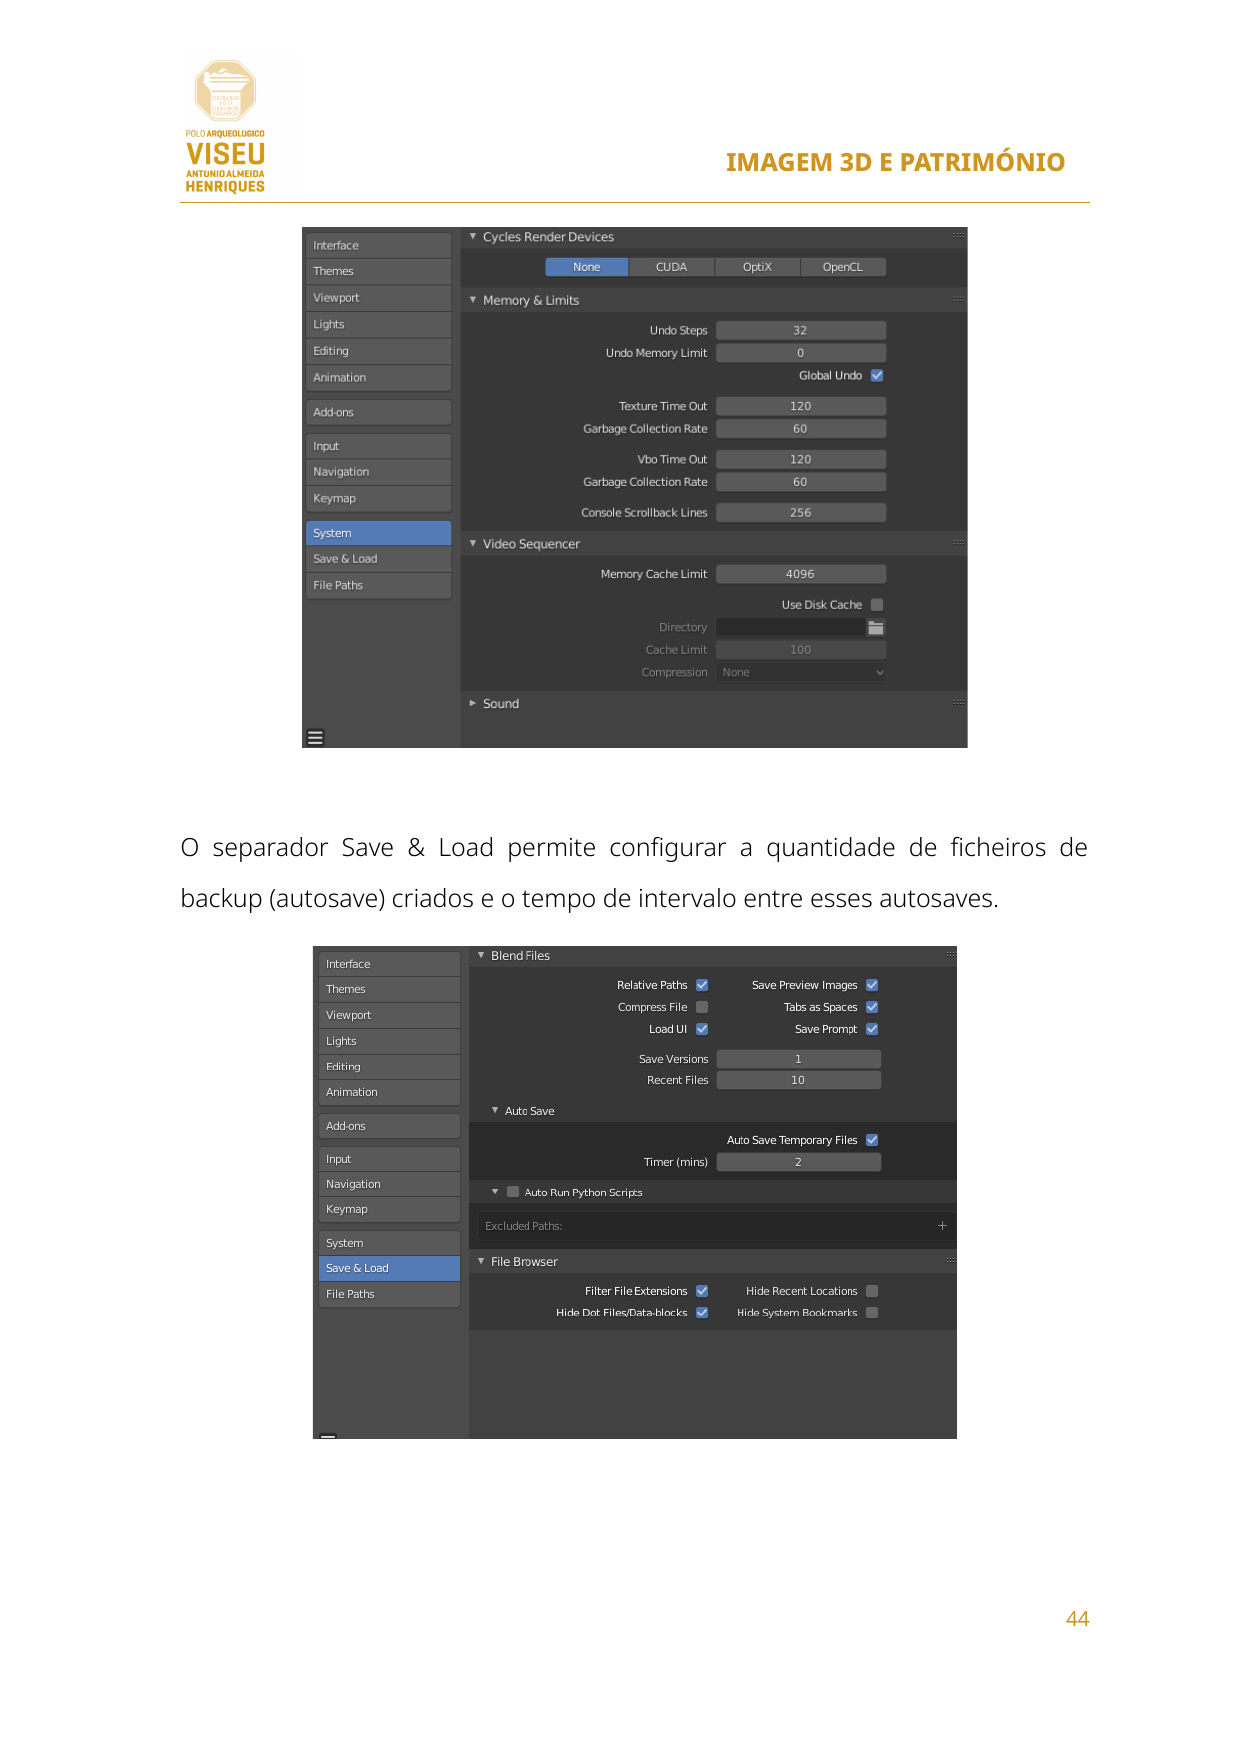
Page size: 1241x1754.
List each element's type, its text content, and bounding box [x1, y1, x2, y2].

text O separador Save & Load permite configurar a quantidade de ficheiros de backup (autosave) criados e o tempo de intervalo entre esses autosaves. [180, 830, 1090, 915]
picture [183, 52, 299, 201]
picture [302, 227, 968, 748]
picture [312, 946, 957, 1439]
